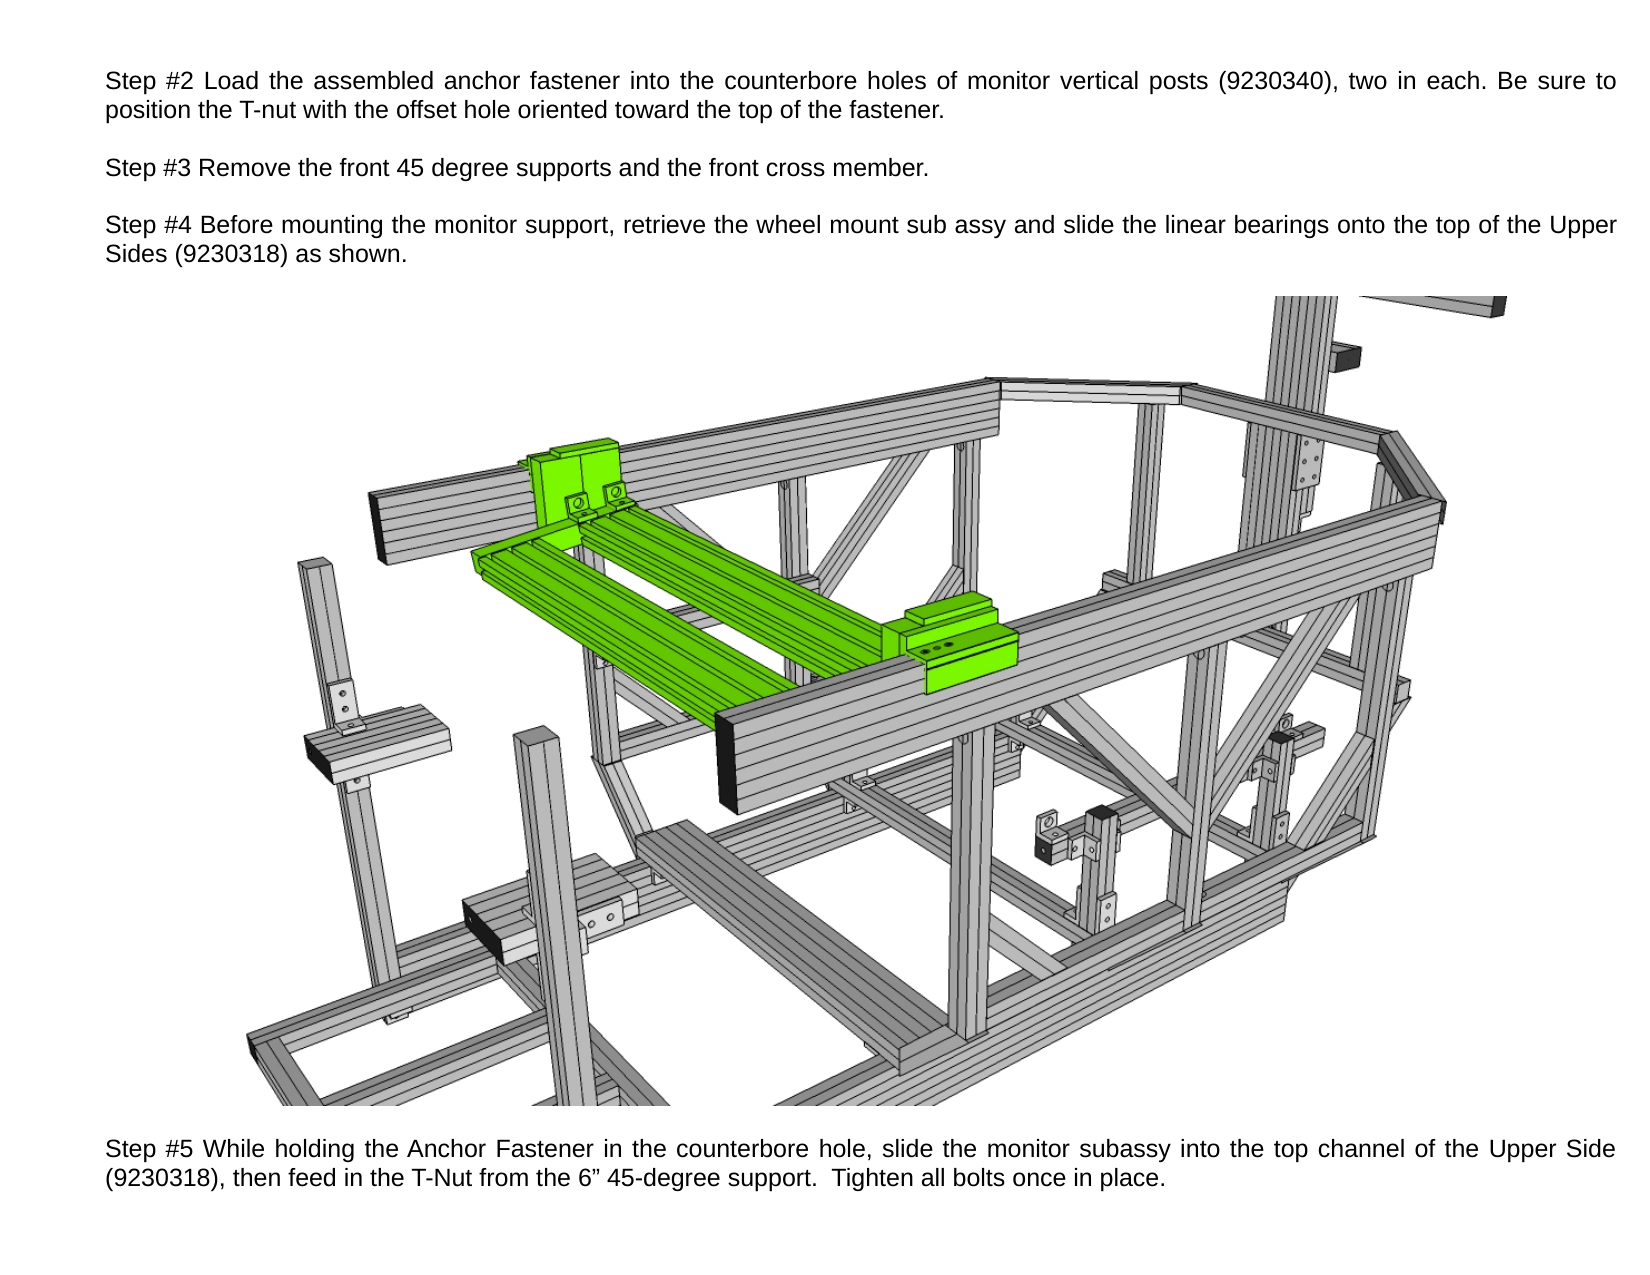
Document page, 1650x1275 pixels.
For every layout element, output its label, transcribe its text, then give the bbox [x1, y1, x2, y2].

text Step #3 Remove the front 45 degree supports and the front cross member. [105, 152, 1620, 181]
text Step #5 While holding the Anchor Fastener in the counterbore hole, slide the monitor subassy into the top channel of the Upper Side (9230318), then feed in the T-Nut from the 6” 45-degree support. Tighten all bolts once in place. [105, 1134, 1620, 1192]
picture [105, 296, 1650, 1106]
text Step #2 Load the assembled anchor fastener into the counterbore holes of monitor vertical posts (9230340), two in each. Be sure to position the T-nut with the offset hole oriented toward the top of the fastener. [105, 66, 1620, 124]
text Step #4 Before mounting the monitor support, retrieve the wheel mount sub assy and slide the linear bearings onto the top of the Upper Sides (9230318) as shown. [105, 210, 1620, 267]
